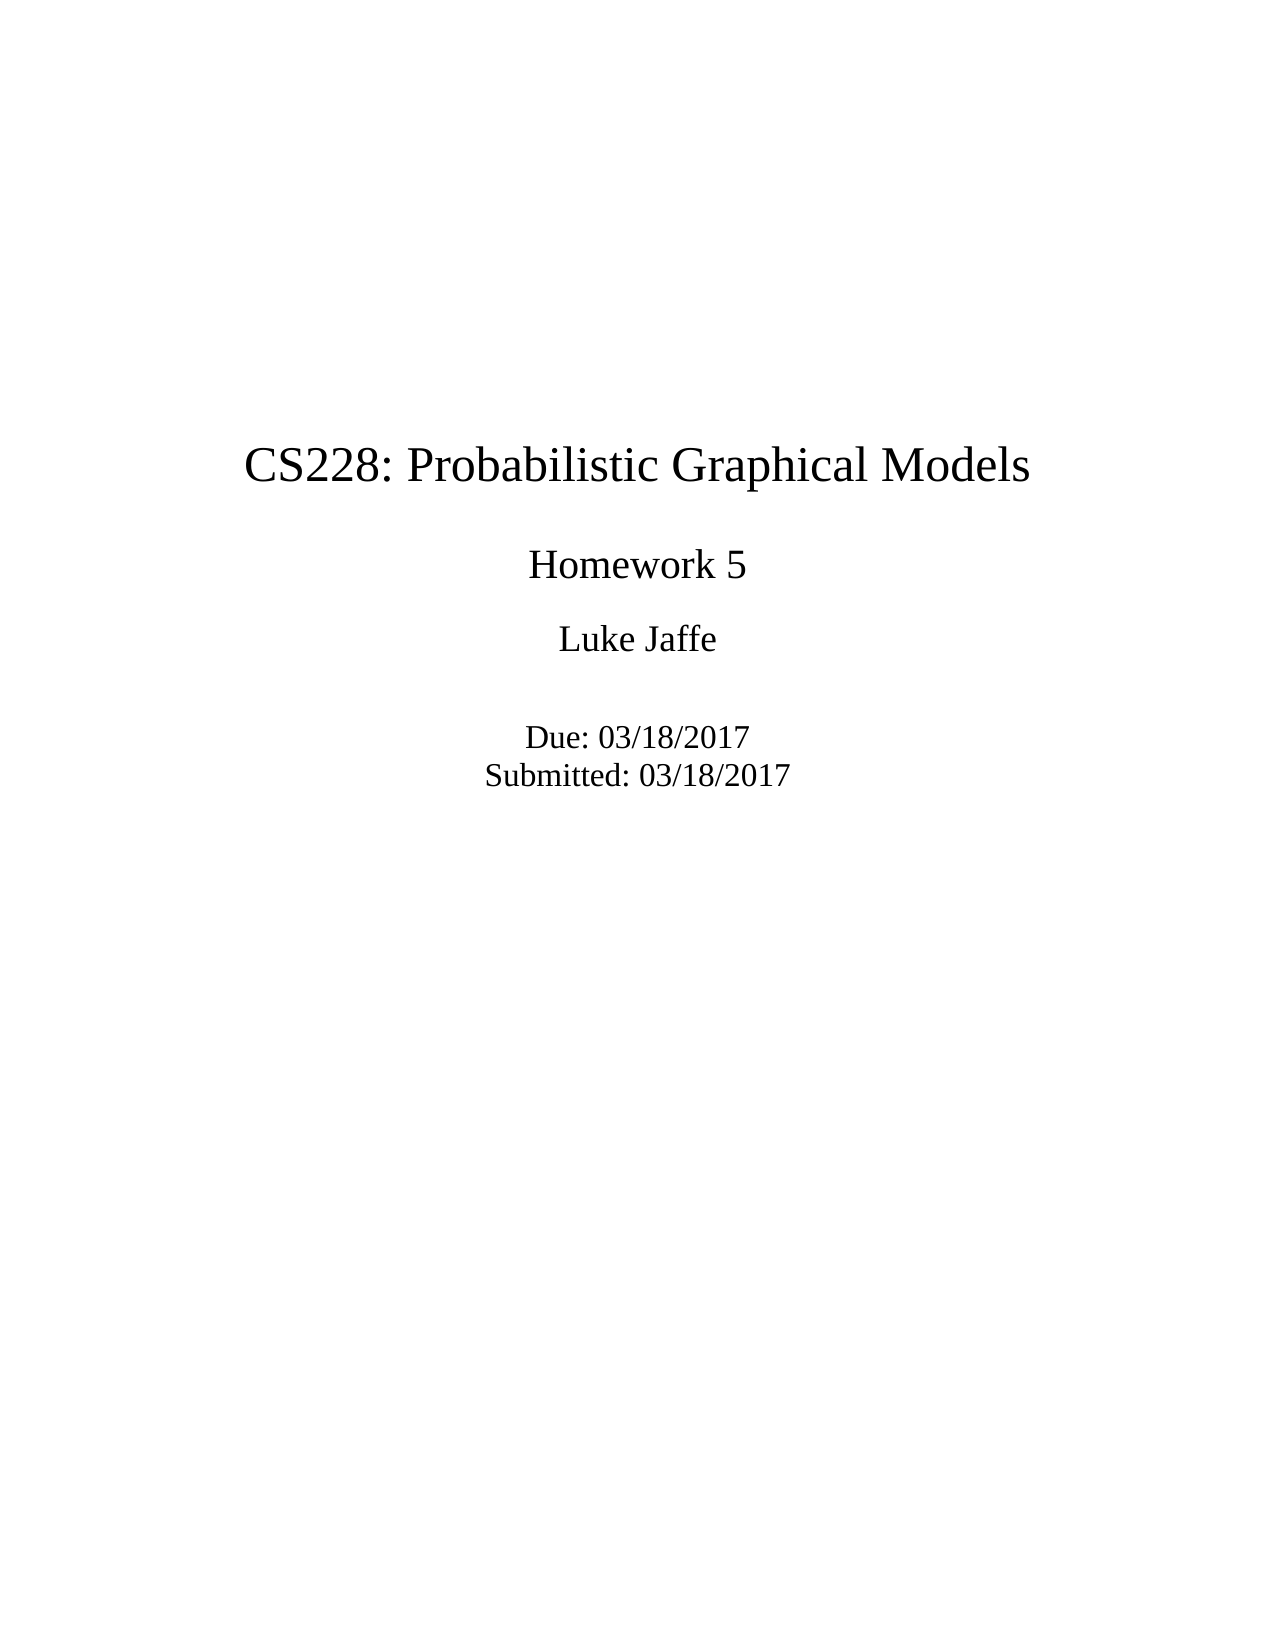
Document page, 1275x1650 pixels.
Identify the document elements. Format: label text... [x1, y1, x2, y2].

text Luke Jaffe [118, 616, 1157, 659]
text CS228: Probabilistic Graphical Models [118, 434, 1157, 492]
text Submitted: 03/18/2017 [118, 755, 1157, 794]
text Homework 5 [118, 540, 1157, 588]
text Due: 03/18/2017 [118, 717, 1157, 755]
